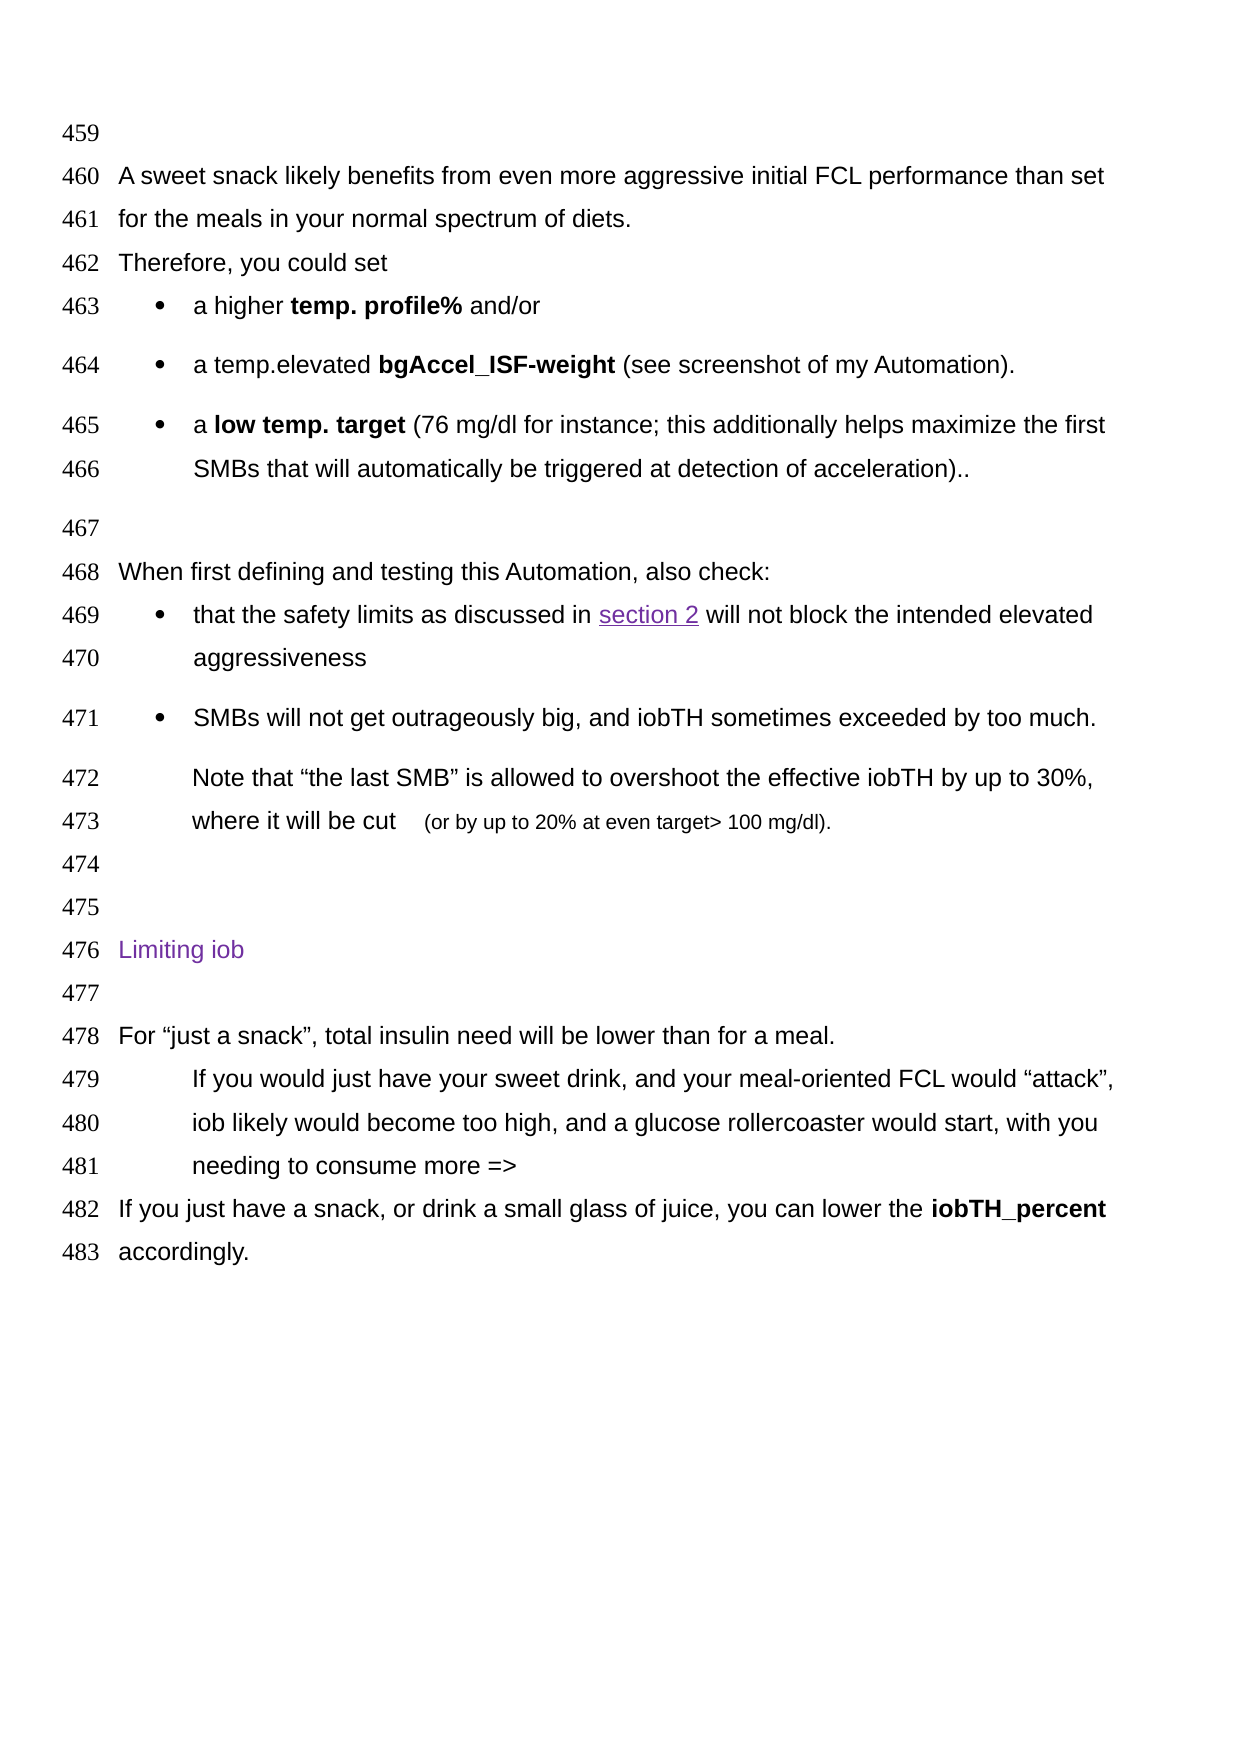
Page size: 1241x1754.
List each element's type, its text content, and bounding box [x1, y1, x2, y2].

text Therefore, you could set [118, 247, 1122, 276]
list that the safety limits as discussed in section 2 will not block the intended elevated aggressiveness [156, 600, 1122, 672]
text When first defining and testing this Automation, also check: [118, 557, 1122, 585]
text If you just have a snack, or drink a small glass of juice, you can lower the iobTH_percent accordingly. [118, 1194, 1122, 1266]
text Note that “the last SMB” is allowed to overshoot the effective iobTH by up to 30%, where it will be cut (or by up to 20% at even target> 100 mg/dl). [192, 763, 1122, 834]
text For “just a snack”, total insulin need will be lower than for a meal. [118, 1021, 1122, 1050]
text Limiting iob [118, 935, 1122, 964]
list a temp.elevated bgAccel_ISF-weight (see screenshot of my Automation). [156, 351, 1122, 379]
list a low temp. target (76 mg/dl for instance; this additionally helps maximize the first SMBs that will automatically be triggered at detection of acceleration).. [156, 410, 1122, 482]
text If you would just have your sweet drink, and your meal-oriented FCL would “attack”, iob likely would become too high, and a glucose rollercoaster would start, with you needing to consume more => [192, 1064, 1122, 1179]
text A sweet snack likely benefits from even more aggressive initial FCL performance than set for the meals in your normal spectrum of diets. [118, 161, 1122, 233]
list a higher temp. profile% and/or [156, 291, 1122, 319]
list SMBs will not get outrageously big, and iobTH sometimes exceeded by too much. [156, 703, 1122, 732]
